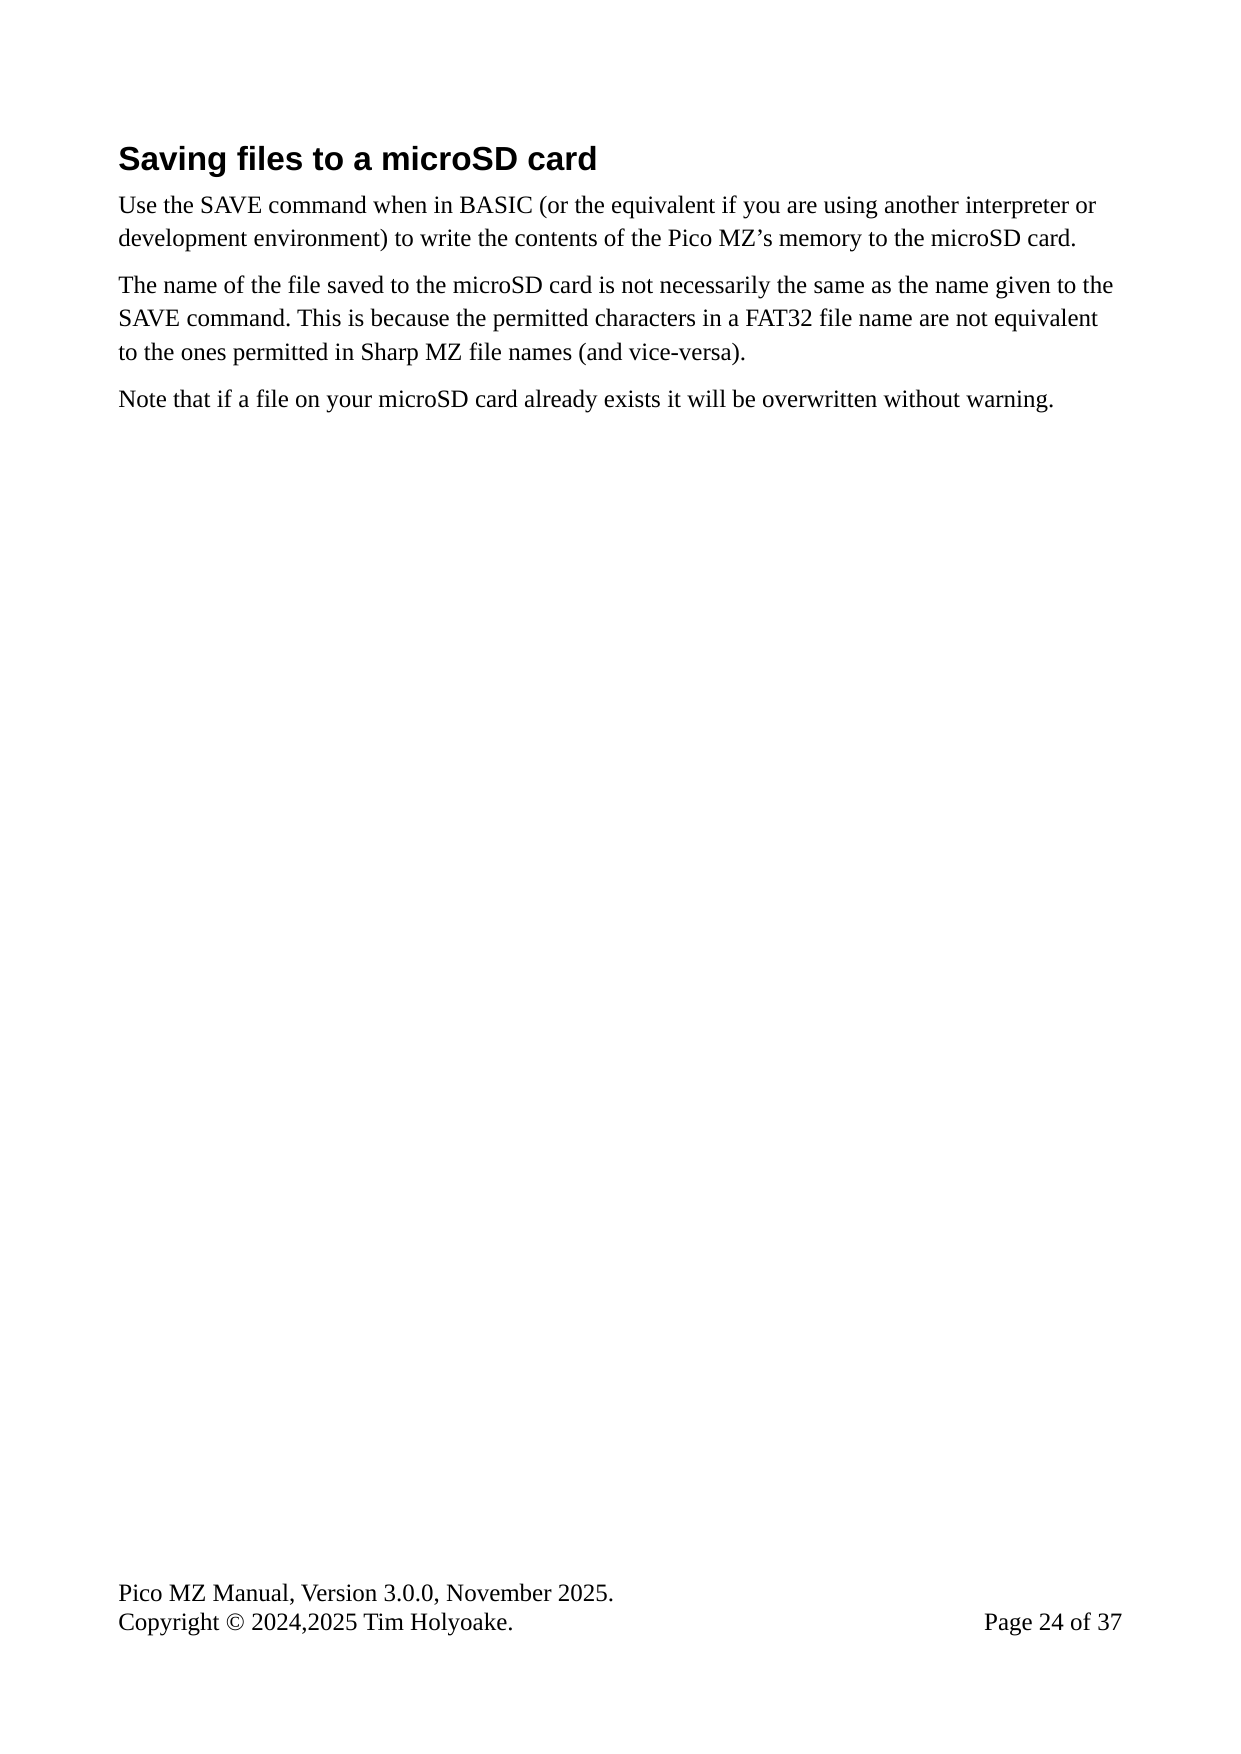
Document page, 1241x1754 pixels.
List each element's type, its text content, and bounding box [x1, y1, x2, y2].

subtitle Saving files to a microSD card [118, 139, 1122, 177]
text Use the SAVE command when in BASIC (or the equivalent if you are using another interpreter or development environment) to write the contents of the Pico MZ’s memory to the microSD card. [118, 190, 1122, 252]
text Note that if a file on your microSD card already exists it will be overwritten without warning. [118, 384, 1122, 413]
text The name of the file saved to the microSD card is not necessarily the same as the name given to the SAVE command. This is because the permitted characters in a FAT32 file name are not equivalent to the ones permitted in Sharp MZ file names (and vice-versa). [118, 271, 1122, 365]
